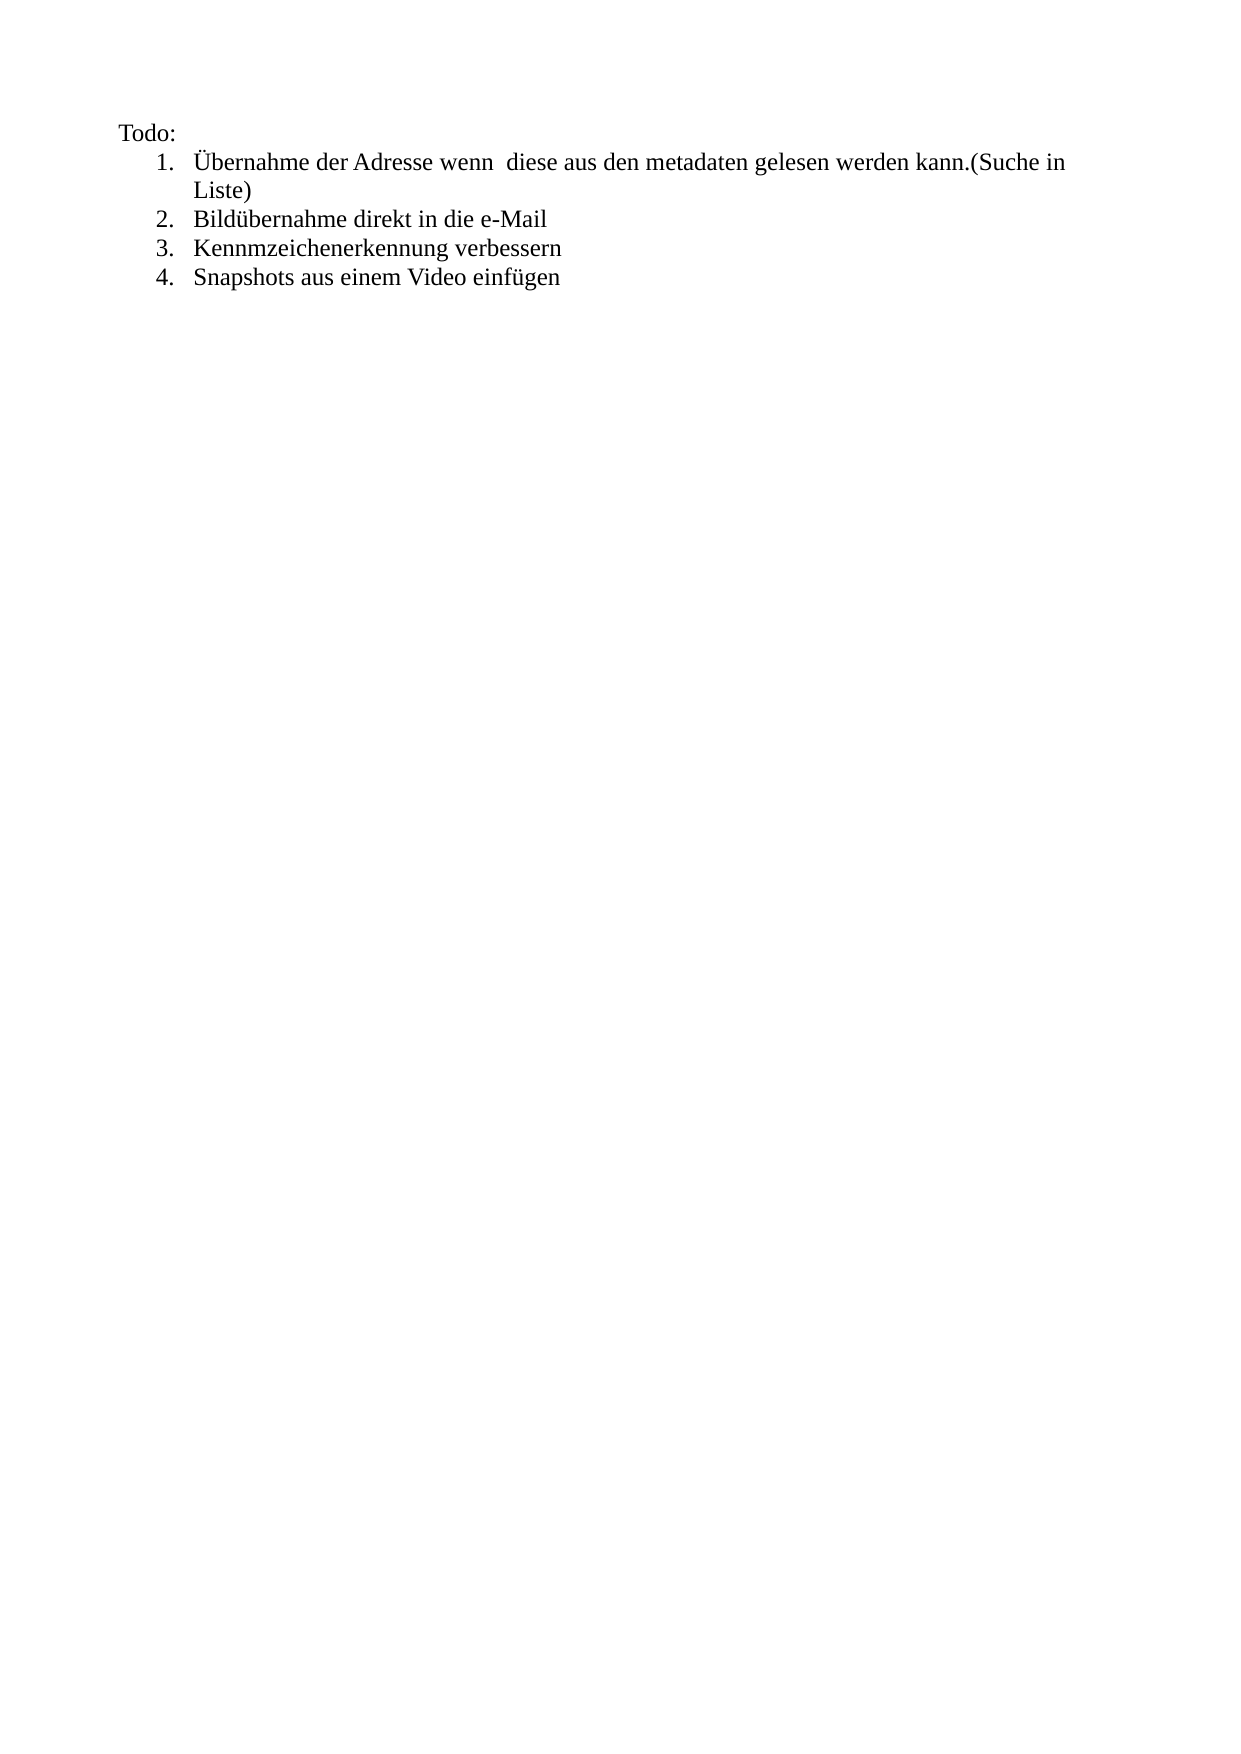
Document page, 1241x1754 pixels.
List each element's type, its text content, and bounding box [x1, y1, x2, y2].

list Bildübernahme direkt in die e-Mail [156, 204, 1122, 233]
text Todo: [118, 118, 1122, 147]
list Kennmzeichenerkennung verbessern [156, 233, 1122, 262]
list Snapshots aus einem Video einfügen [156, 262, 1122, 291]
list Übernahme der Adresse wenn diese aus den metadaten gelesen werden kann.(Suche in Liste) [156, 147, 1122, 204]
